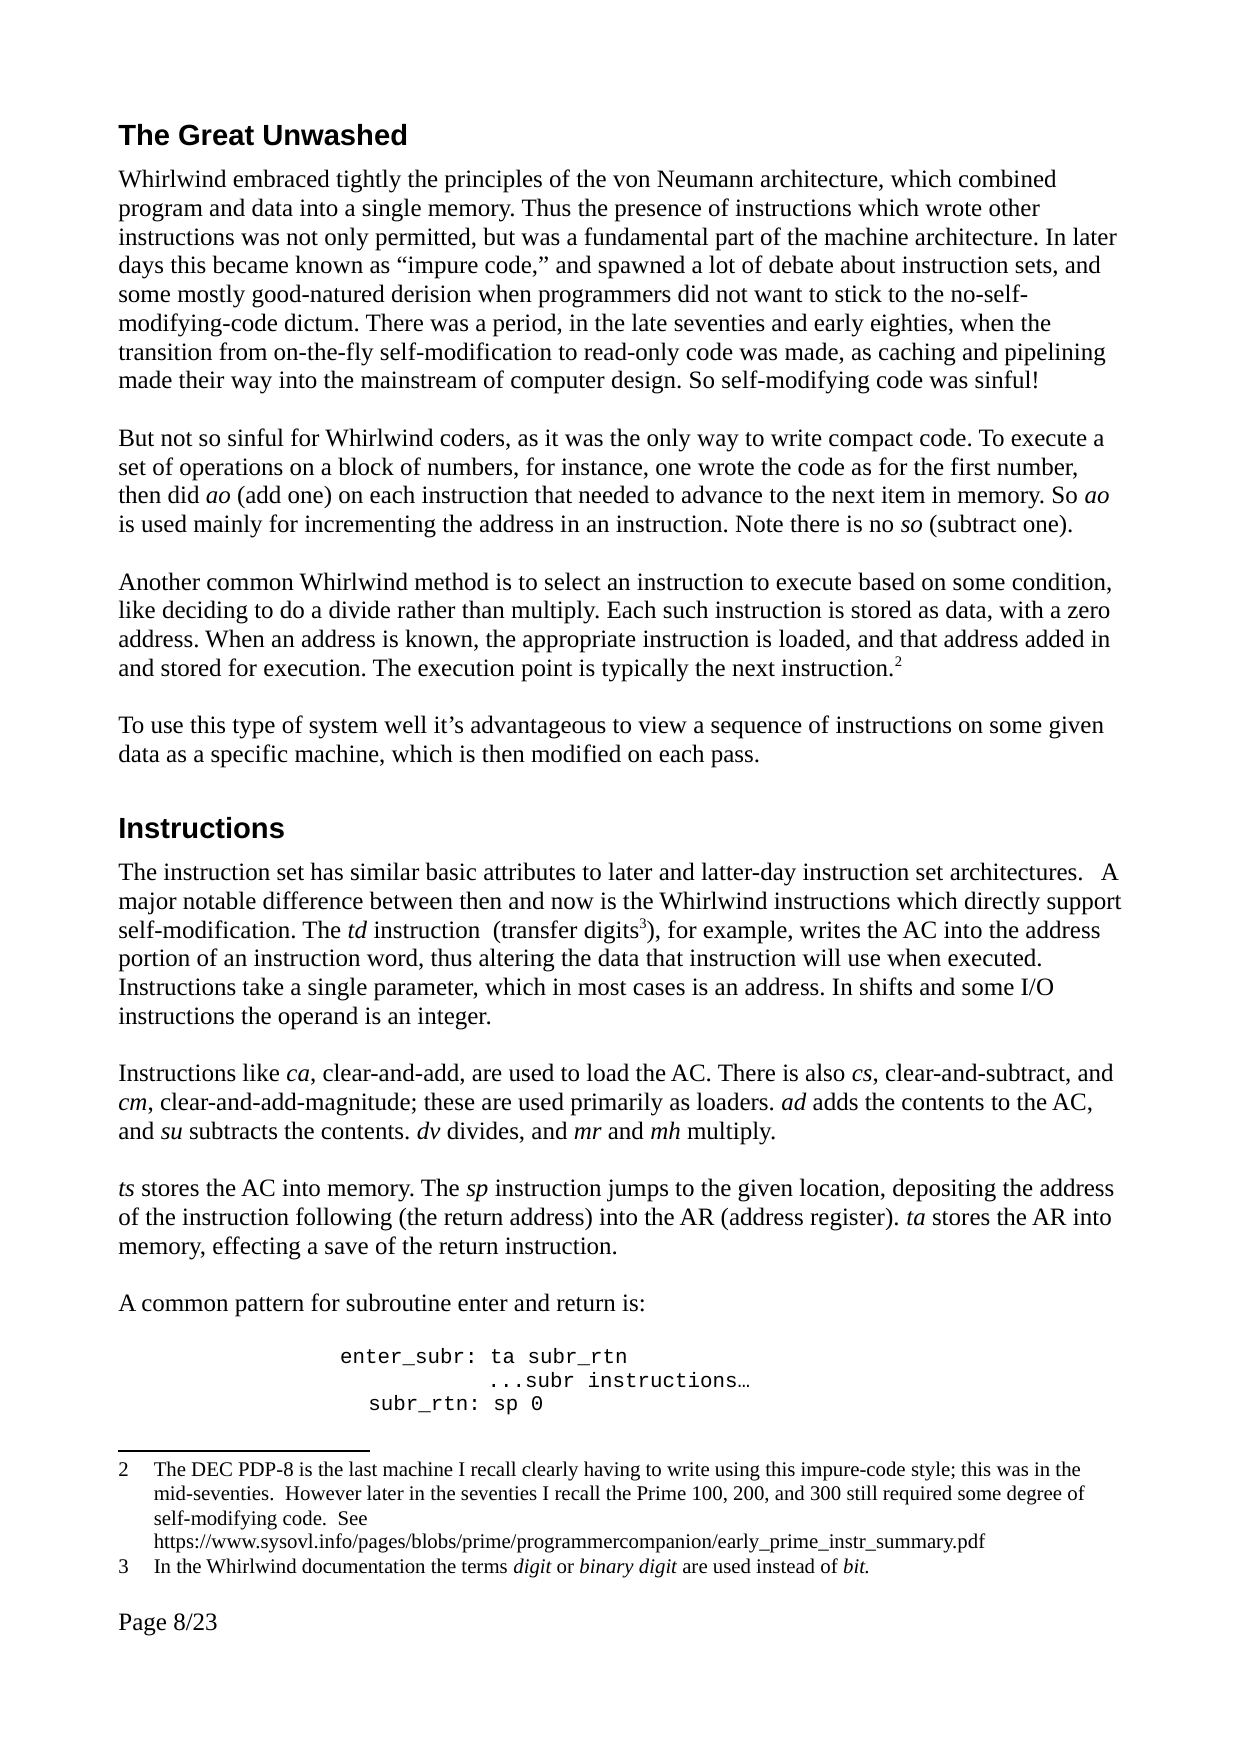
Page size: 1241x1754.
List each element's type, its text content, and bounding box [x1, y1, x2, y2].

text ...subr instructions… [118, 1370, 1122, 1393]
text In the Whirlwind documentation the terms digit or binary digit are used instead of bit. [118, 1553, 1122, 1578]
text ts stores the AC into memory. The sp instruction jumps to the given location, depositing the address of the instruction following (the return address) into the AR (address register). ta stores the AR into memory, effecting a save of the return instruction. [118, 1173, 1122, 1260]
text Whirlwind embraced tightly the principles of the von Neumann architecture, which combined program and data into a single memory. Thus the presence of instructions which wrote other instructions was not only permitted, but was a fundamental part of the machine architecture. In later days this became known as “impure code,” and spawned a lot of debate about instruction sets, and some mostly good-natured derision when programmers did not want to stick to the no-self-modifying-code dictum. There was a period, in the late seventies and early eighties, when the transition from on-the-fly self-modification to read-only code was made, as caching and pipelining made their way into the mainstream of computer design. So self-modifying code was sinful! [118, 164, 1122, 394]
text The DEC PDP-8 is the last machine I recall clearly having to write using this impure-code style; this was in the mid-seventies. However later in the seventies I recall the Prime 100, 200, and 300 still required some degree of self-modifying code. See https://www.sysovl.info/pages/blobs/prime/programmercompanion/early_prime_instr_summary.pdf [118, 1457, 1122, 1553]
text The instruction set has similar basic attributes to later and latter-day instruction set architectures. A major notable difference between then and now is the Whirlwind instructions which directly support self-modification. The td instruction (transfer digits), for example, writes the AC into the address portion of an instruction word, thus altering the data that instruction will use when executed. Instructions take a single parameter, which in most cases is an address. In shifts and some I/O instructions the operand is an integer. [118, 857, 1122, 1030]
subtitle The Great Unwashed [118, 118, 1122, 152]
text A common pattern for subroutine enter and return is: [118, 1288, 1122, 1317]
text Instructions like ca, clear-and-add, are used to load the AC. There is also cs, clear-and-subtract, and cm, clear-and-add-magnitude; these are used primarily as loaders. ad adds the contents to the AC, and su subtracts the contents. dv divides, and mr and mh multiply. [118, 1058, 1122, 1145]
text To use this type of system well it’s advantageous to view a sequence of instructions on some given data as a specific machine, which is then modified on each pass. [118, 710, 1122, 768]
text Another common Whirlwind method is to select an instruction to execute based on some condition, like deciding to do a divide rather than multiply. Each such instruction is stored as data, with a zero address. When an address is known, the appropriate instruction is loaded, and that address added in and stored for execution. The execution point is typically the next instruction. [118, 567, 1122, 682]
subtitle Instructions [118, 811, 1122, 845]
text But not so sinful for Whirlwind coders, as it was the only way to write compact code. To execute a set of operations on a block of numbers, for instance, one wrote the code as for the first number, then did ao (add one) on each instruction that needed to advance to the next item in memory. So ao is used mainly for incrementing the address in an instruction. Note there is no so (subtract one). [118, 423, 1122, 538]
text enter_subr: ta subr_rtn [118, 1346, 1122, 1370]
text subr_rtn: sp 0 [118, 1393, 1122, 1417]
